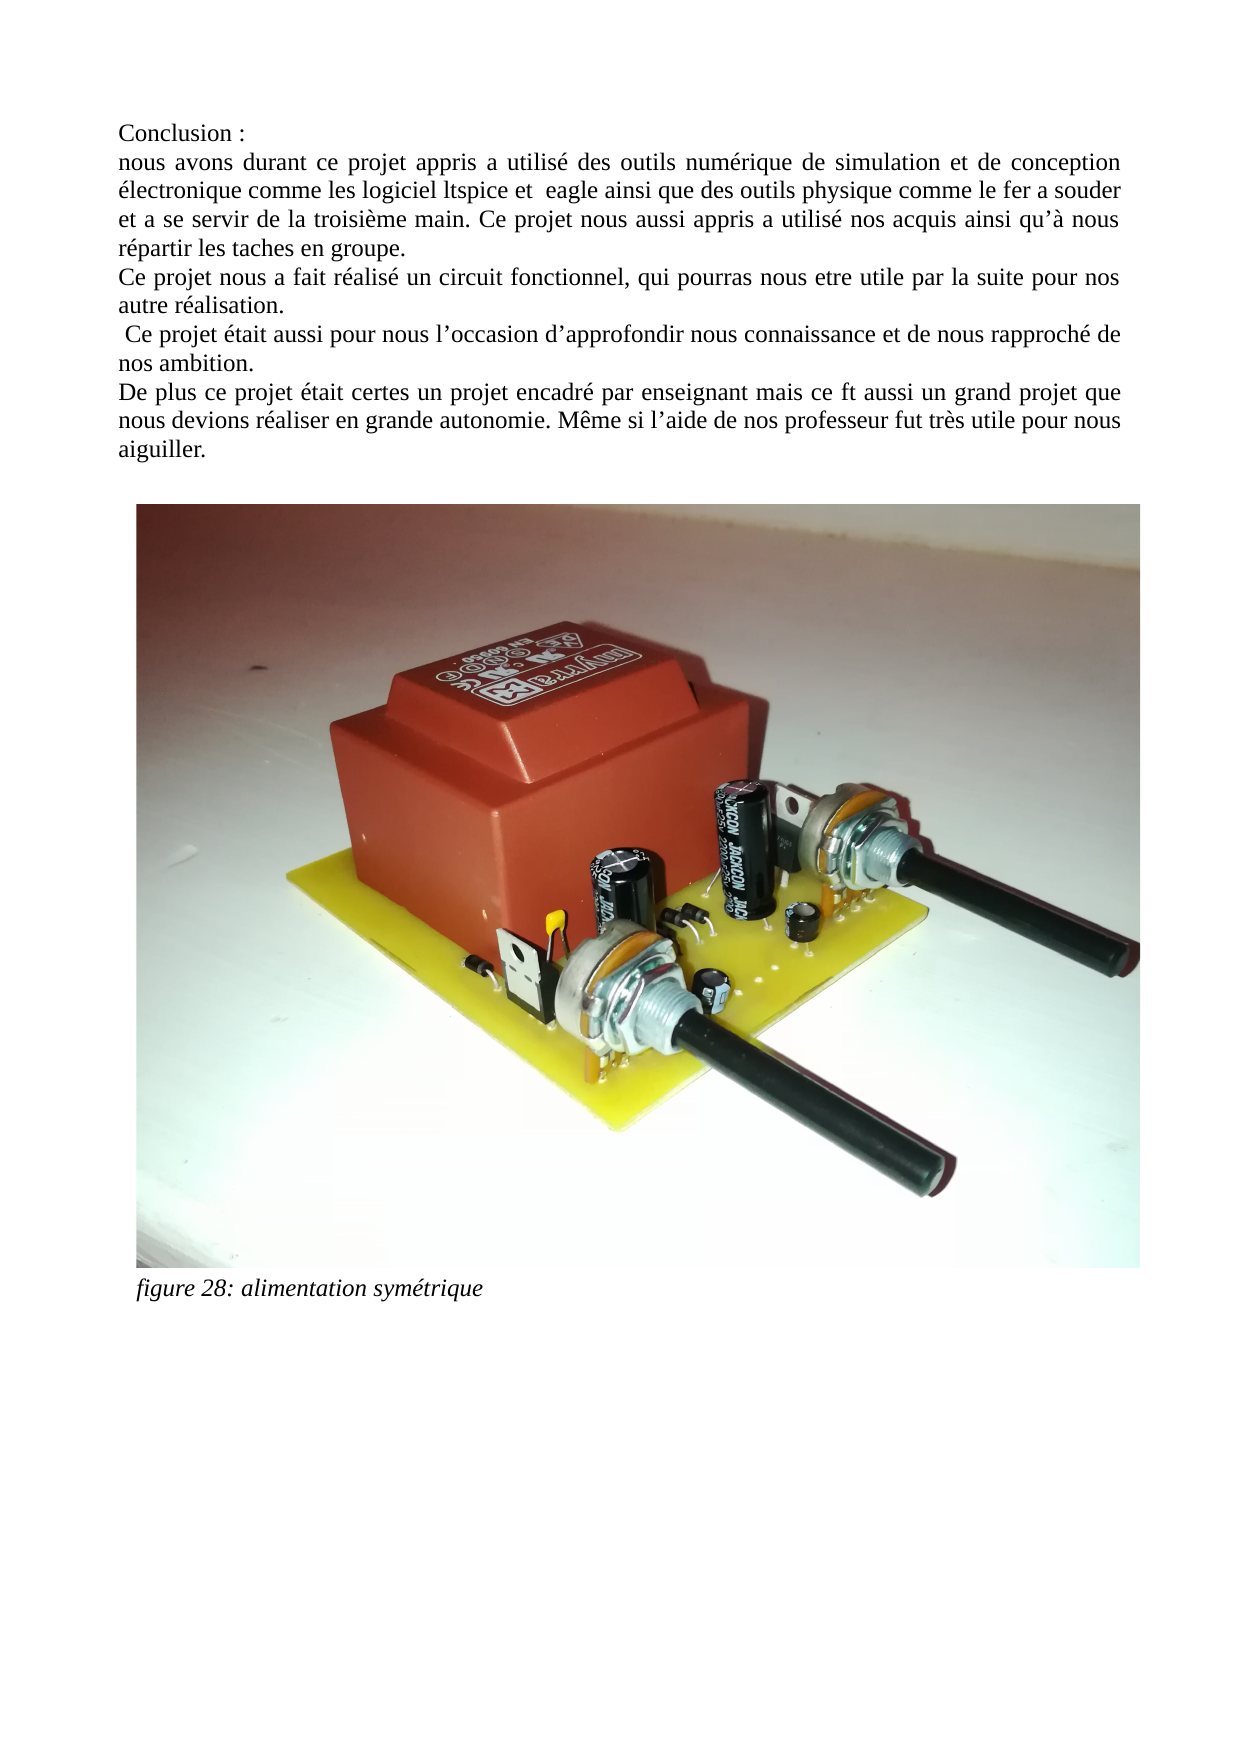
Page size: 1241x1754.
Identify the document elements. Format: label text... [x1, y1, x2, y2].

text [136, 504, 1140, 776]
text Ce projet était aussi pour nous l’occasion d’approfondir nous connaissance et de nous rapproché de nos ambition. [118, 319, 1122, 377]
picture [136, 776, 1141, 1105]
text Conclusion : [118, 118, 1122, 147]
text Ce projet nous a fait réalisé un circuit fonctionnel, qui pourras nous etre utile par la suite pour nos autre réalisation. [118, 262, 1122, 319]
text nous avons durant ce projet appris a utilisé des outils numérique de simulation et de conception électronique comme les logiciel ltspice et eagle ainsi que des outils physique comme le fer a souder et a se servir de la troisième main. Ce projet nous aussi appris a utilisé nos acquis ainsi qu’à nous répartir les taches en groupe. [118, 147, 1122, 262]
text figure 28: alimentation symétrique [136, 1105, 1140, 1302]
text De plus ce projet était certes un projet encadré par enseignant mais ce ft aussi un grand projet que nous devions réaliser en grande autonomie. Même si l’aide de nos professeur fut très utile pour nous aiguiller. [118, 377, 1122, 463]
